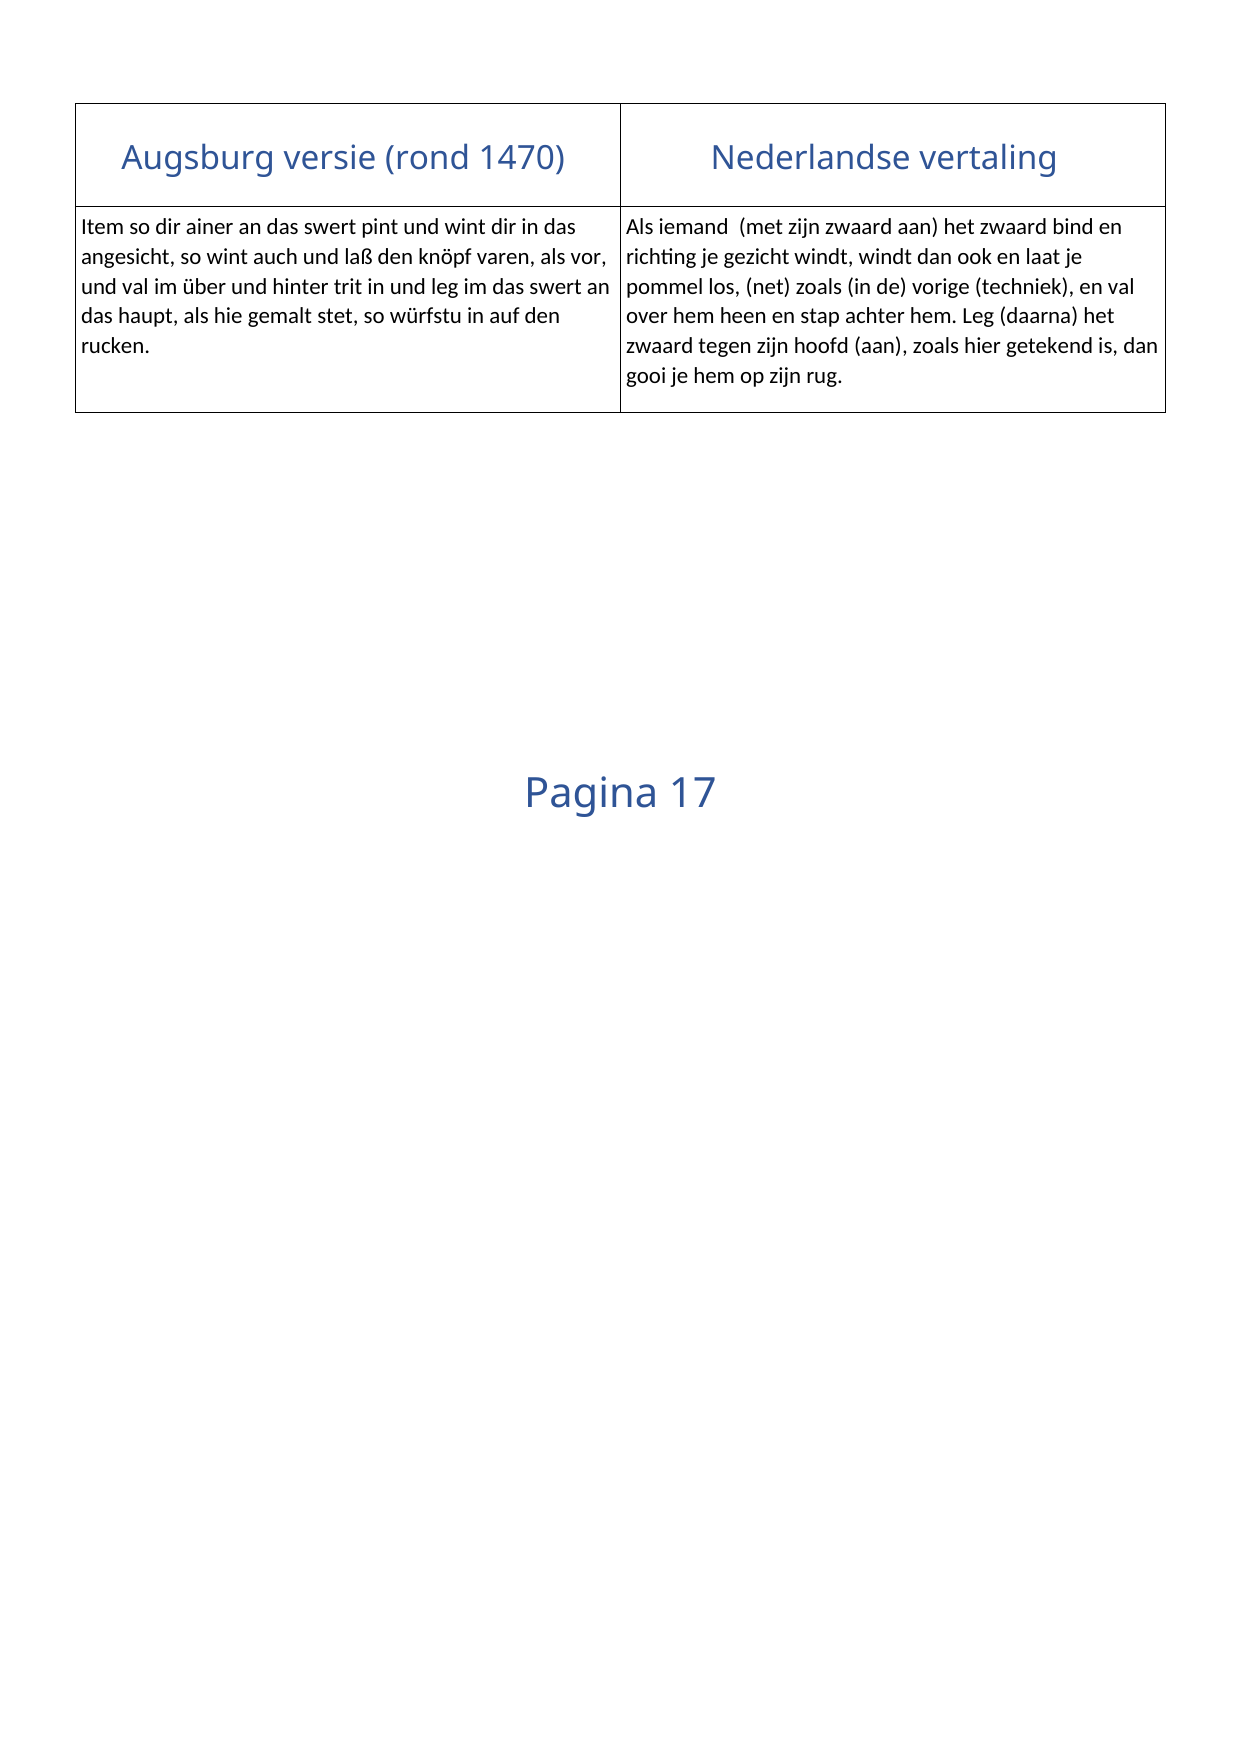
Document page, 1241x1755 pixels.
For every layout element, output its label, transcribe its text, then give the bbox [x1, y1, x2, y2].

table_cell Item so dir ainer an das swert pint und wint dir in das angesicht, so wint auch und laß den knöpf varen, als vor, und val im über und hinter trit in und leg im das swert an das haupt, als hie gemalt stet, so würfstu in auf den rucken. [76, 207, 620, 412]
subtitle Pagina 17 [75, 763, 1165, 820]
table_header Augsburg versie (rond 1470) [76, 104, 620, 206]
table_header Nederlandse vertaling [621, 104, 1165, 206]
table_cell Als iemand (met zijn zwaard aan) het zwaard bind en richting je gezicht windt, windt dan ook en laat je pommel los, (net) zoals (in de) vorige (techniek), en val over hem heen en stap achter hem. Leg (daarna) het zwaard tegen zijn hoofd (aan), zoals hier getekend is, dan gooi je hem op zijn rug. [621, 207, 1165, 412]
